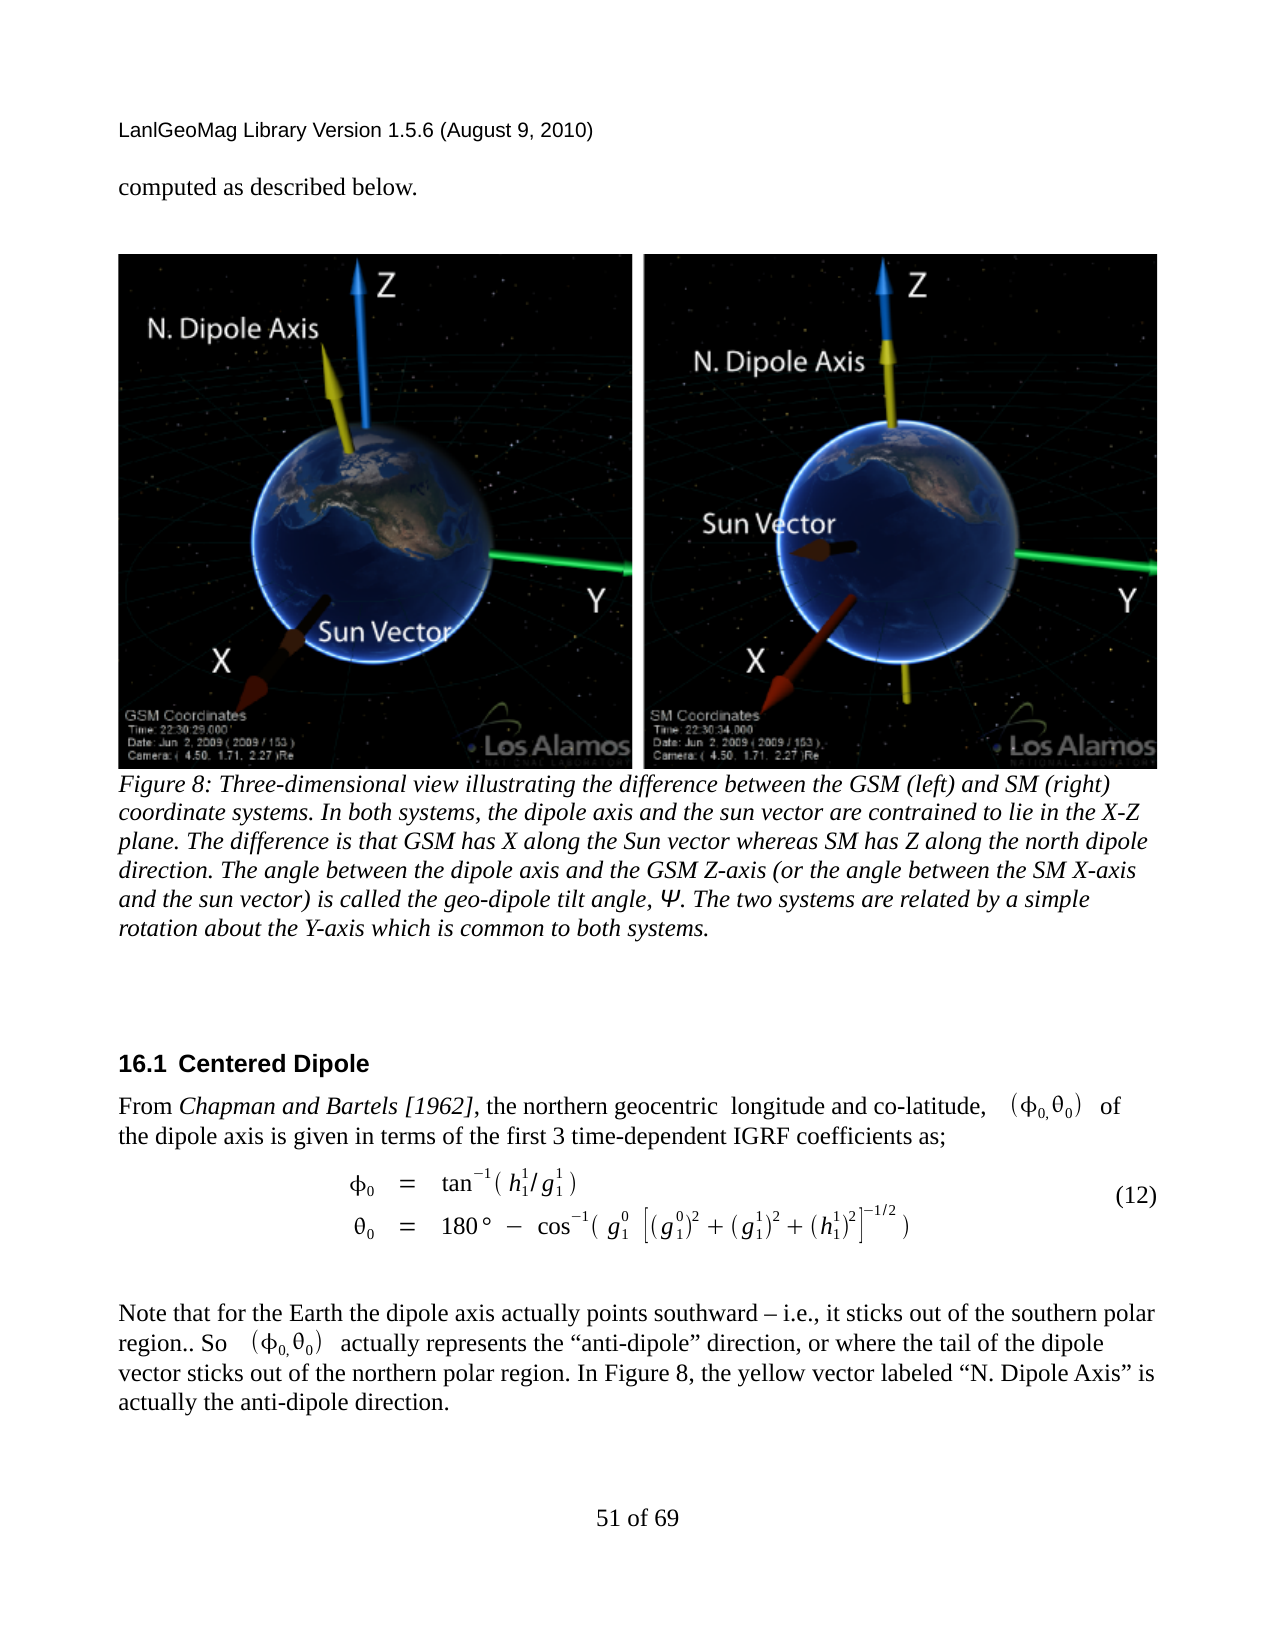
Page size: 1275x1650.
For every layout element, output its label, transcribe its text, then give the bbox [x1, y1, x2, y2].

text From Chapman and Bartels [1962], the northern geocentric longitude and co-latitude, of the dipole axis is given in terms of the first 3 time-dependent IGRF coefficients as; [118, 1090, 1157, 1150]
text Figure 8: Three-dimensional view illustrating the difference between the GSM (left) and SM (right) coordinate systems. In both systems, the dipole axis and the sun vector are contrained to lie in the X-Z plane. The difference is that GSM has X along the Sun vector whereas SM has Z along the north dipole direction. The angle between the dipole axis and the GSM Z-axis (or the angle between the SM X-axis and the sun vector) is called the geo-dipole tilt angle, Ψ. The two systems are related by a simple rotation about the Y-axis which is common to both systems. [118, 769, 1157, 941]
text Note that for the Earth the dipole axis actually points southward – i.e., it sticks out of the southern polar region.. So actually represents the “anti-dipole” direction, or where the tail of the dipole vector sticks out of the northern polar region. In Figure 8, the yellow vector labeled “N. Dipole Axis” is actually the anti-dipole direction. [118, 1298, 1157, 1416]
picture [118, 254, 1158, 769]
text (12) [118, 1163, 1157, 1244]
text computed as described below. [118, 172, 1157, 201]
subtitle Centered Dipole [118, 1049, 1157, 1078]
